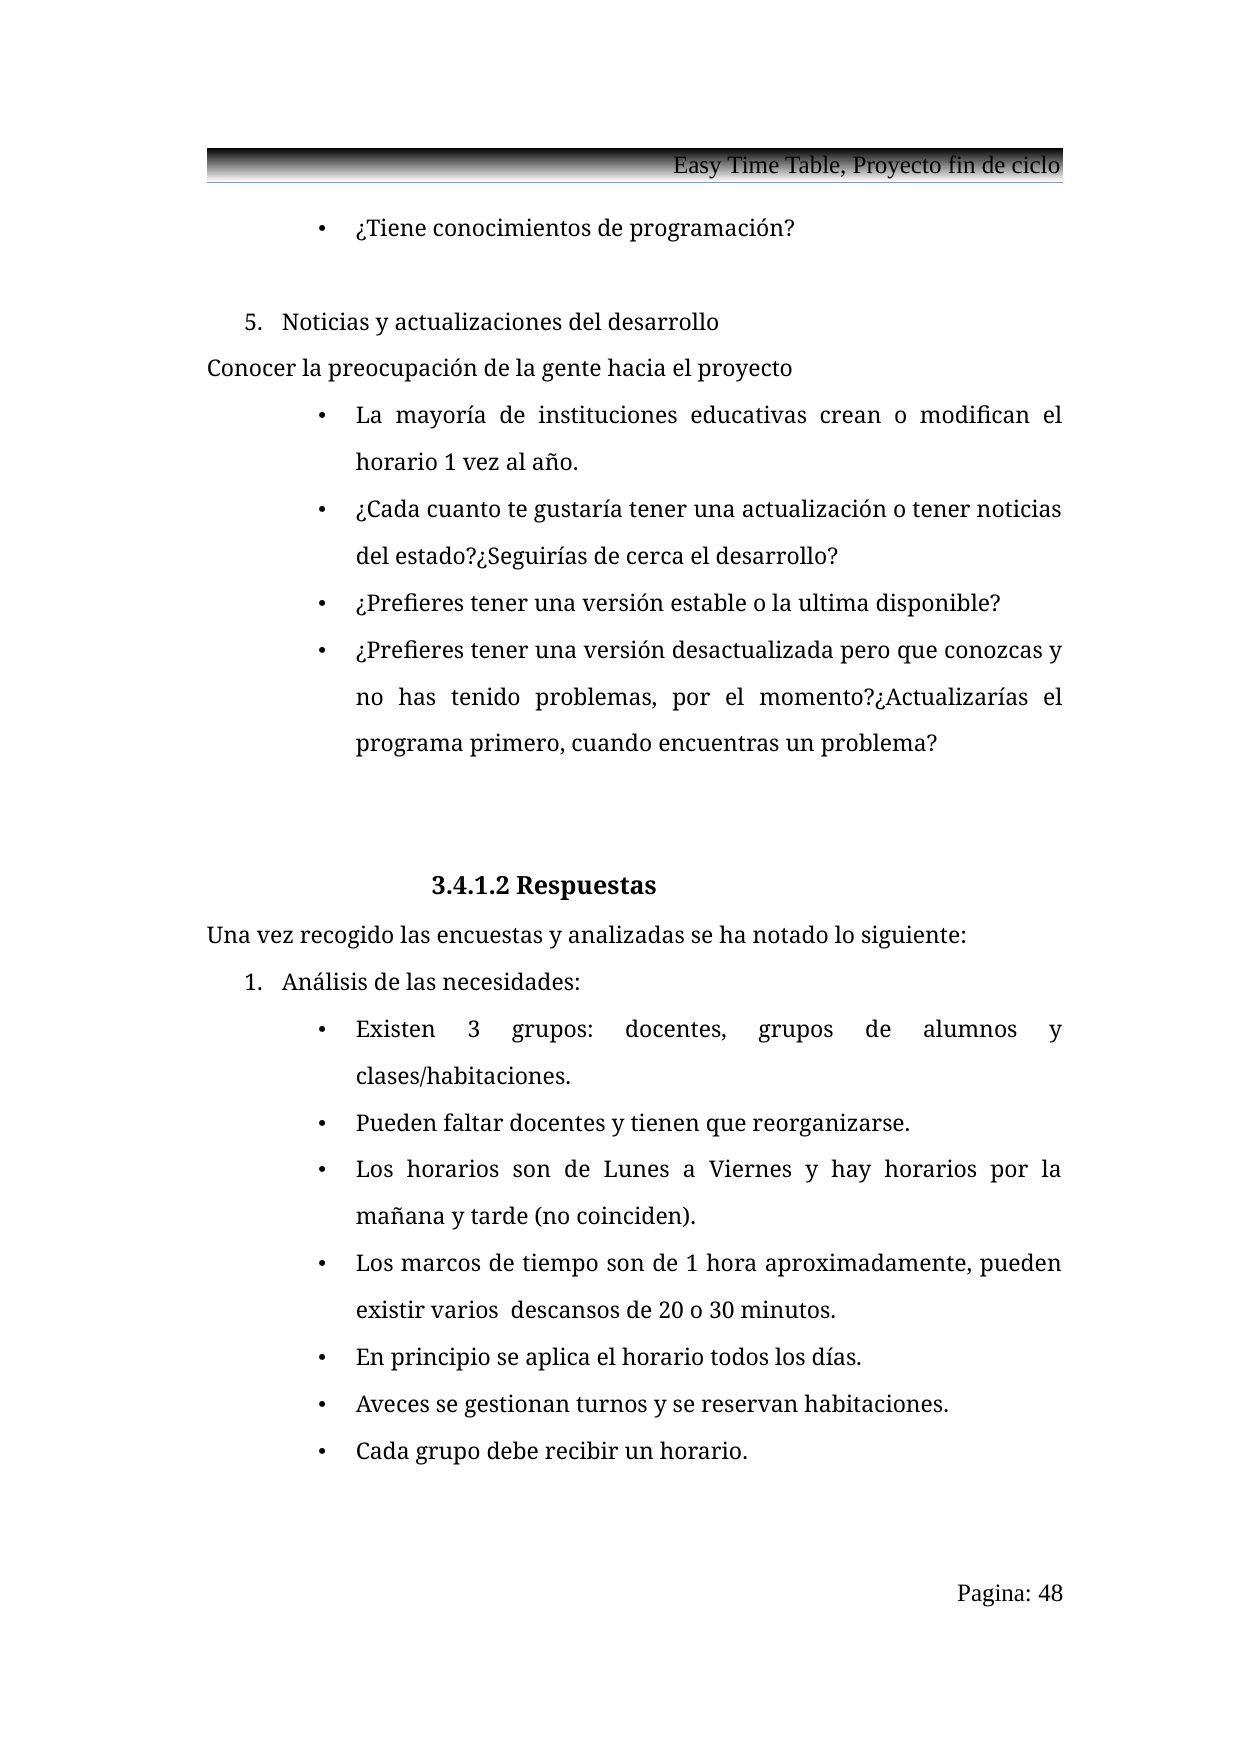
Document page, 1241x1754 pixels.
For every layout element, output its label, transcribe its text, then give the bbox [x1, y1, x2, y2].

list Los horarios son de Lunes a Viernes y hay horarios por la mañana y tarde (no coinciden). [318, 1153, 1063, 1232]
list Aveces se gestionan turnos y se reservan habitaciones. [318, 1388, 1063, 1419]
list La mayoría de instituciones educativas crean o modifican el horario 1 vez al año. [318, 399, 1063, 477]
list Los marcos de tiempo son de 1 hora aproximadamente, pueden existir varios descansos de 20 o 30 minutos. [318, 1247, 1063, 1325]
list Pueden faltar docentes y tienen que reorganizarse. [318, 1107, 1063, 1138]
list En principio se aplica el horario todos los días. [318, 1341, 1063, 1372]
list ¿Prefieres tener una versión desactualizada pero que conozcas y no has tenido problemas, por el momento?¿Actualizarías el programa primero, cuando encuentras un problema? [318, 634, 1063, 759]
list ¿Prefieres tener una versión estable o la ultima disponible? [318, 587, 1063, 618]
text 3.4.1.2 Respuestas [207, 868, 1063, 902]
list Cada grupo debe recibir un horario. [318, 1435, 1063, 1466]
list Análisis de las necesidades: [244, 966, 1063, 997]
list Noticias y actualizaciones del desarrollo [244, 306, 1063, 337]
list ¿Tiene conocimientos de programación? [318, 212, 1063, 243]
list ¿Cada cuanto te gustaría tener una actualización o tener noticias del estado?¿Seguirías de cerca el desarrollo? [318, 493, 1063, 571]
list Existen 3 grupos: docentes, grupos de alumnos y clases/habitaciones. [318, 1013, 1063, 1091]
text Una vez recogido las encuestas y analizadas se ha notado lo siguiente: [207, 919, 1063, 950]
text Conocer la preocupación de la gente hacia el proyecto [207, 352, 1063, 384]
